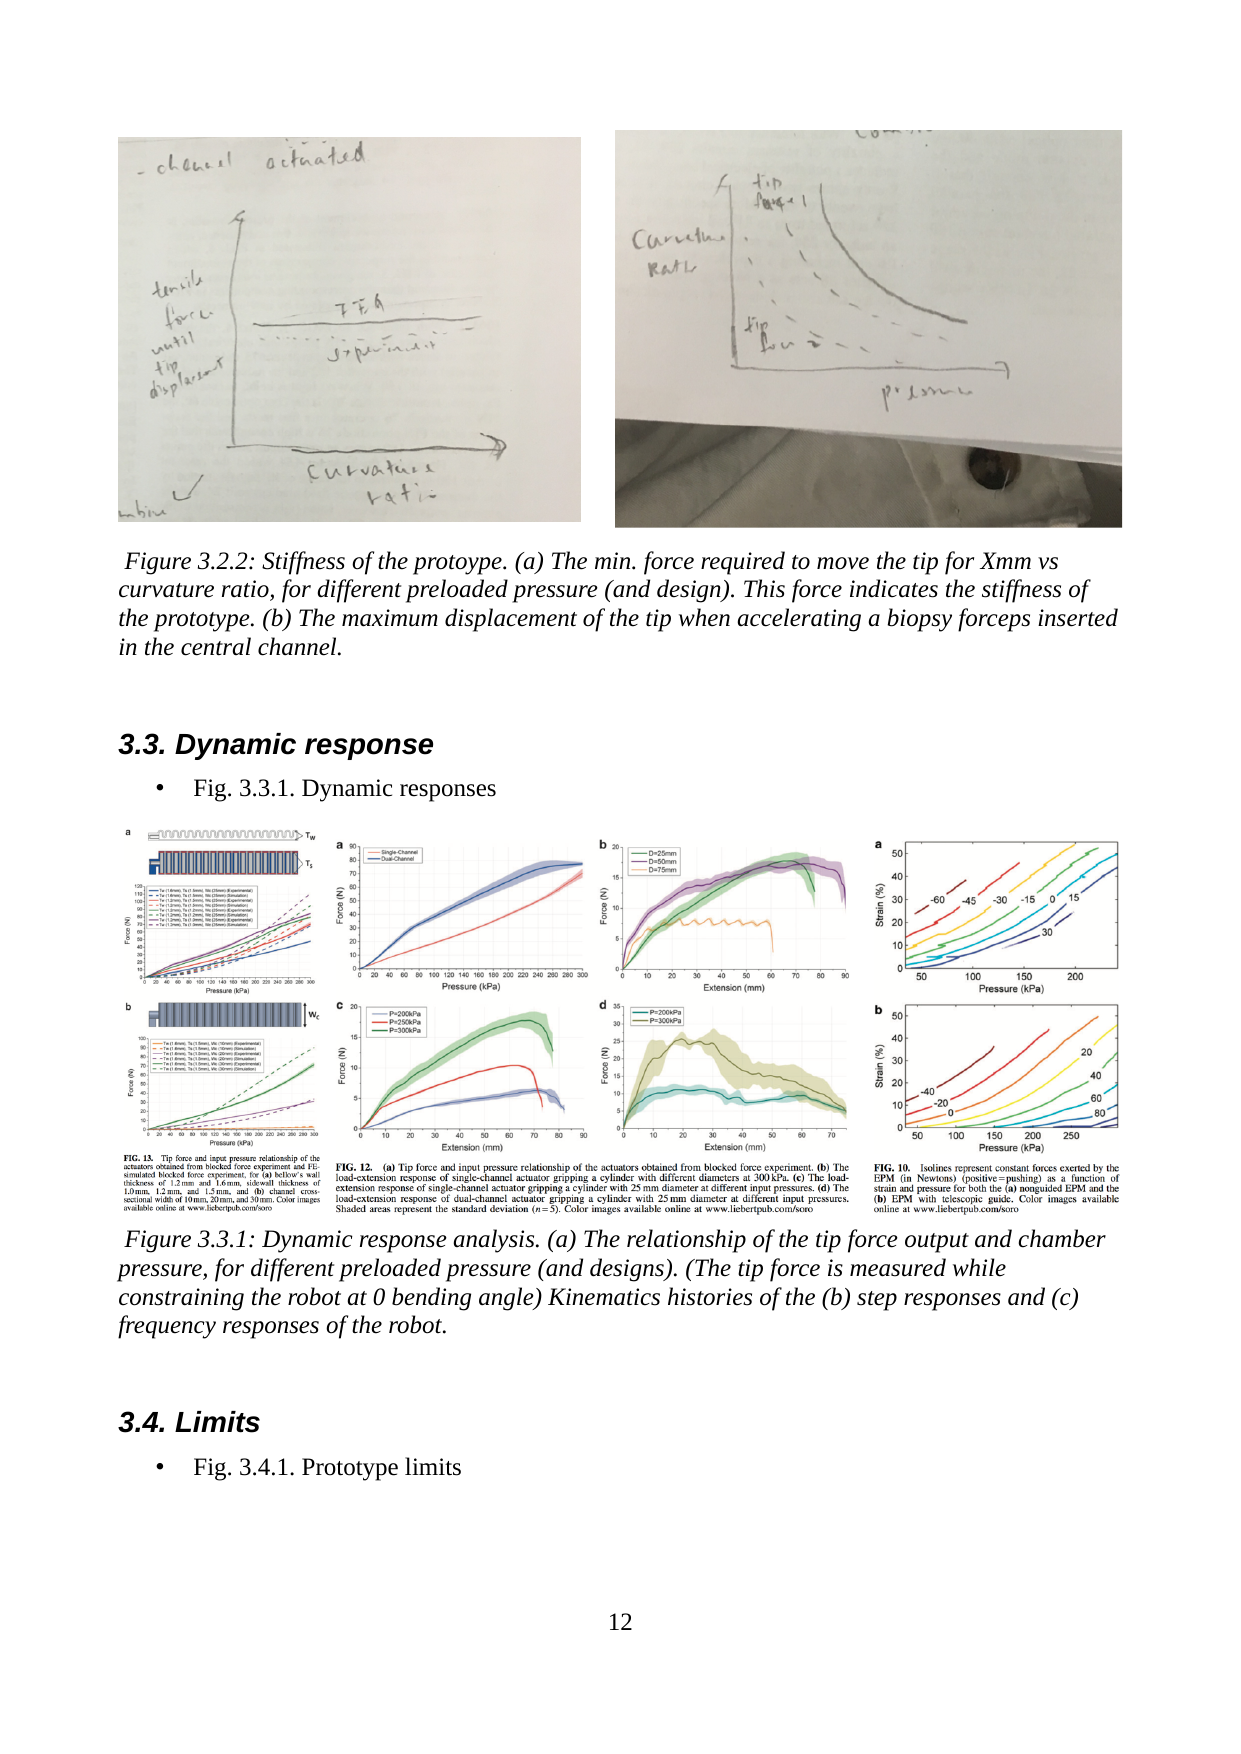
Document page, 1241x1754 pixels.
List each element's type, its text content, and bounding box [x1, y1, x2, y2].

subtitle Limits [118, 1406, 1122, 1439]
subtitle Dynamic response [118, 727, 1122, 761]
list Fig. 3.4.1. Prototype limits [156, 1452, 1122, 1480]
list Figure 3.2.2: Stiffness of the protoype. (a) The min. force required to move the tip for Xmm vs curvature ratio, for different preloaded pressure (and design). This force indicates the stiffness of the prototype. (b) The maximum displacement of the tip when accelerating a biopsy forceps inserted in the central channel. [118, 131, 1122, 661]
list Figure 3.3.1: Dynamic response analysis. (a) The relationship of the tip force output and chamber pressure, for different preloaded pressure (and designs). (The tip force is measured while constraining the robot at 0 bending angle) Kinematics histories of the (b) step responses and (c) frequency responses of the robot. [118, 827, 1122, 1339]
list Fig. 3.3.1. Dynamic responses [156, 773, 1122, 802]
